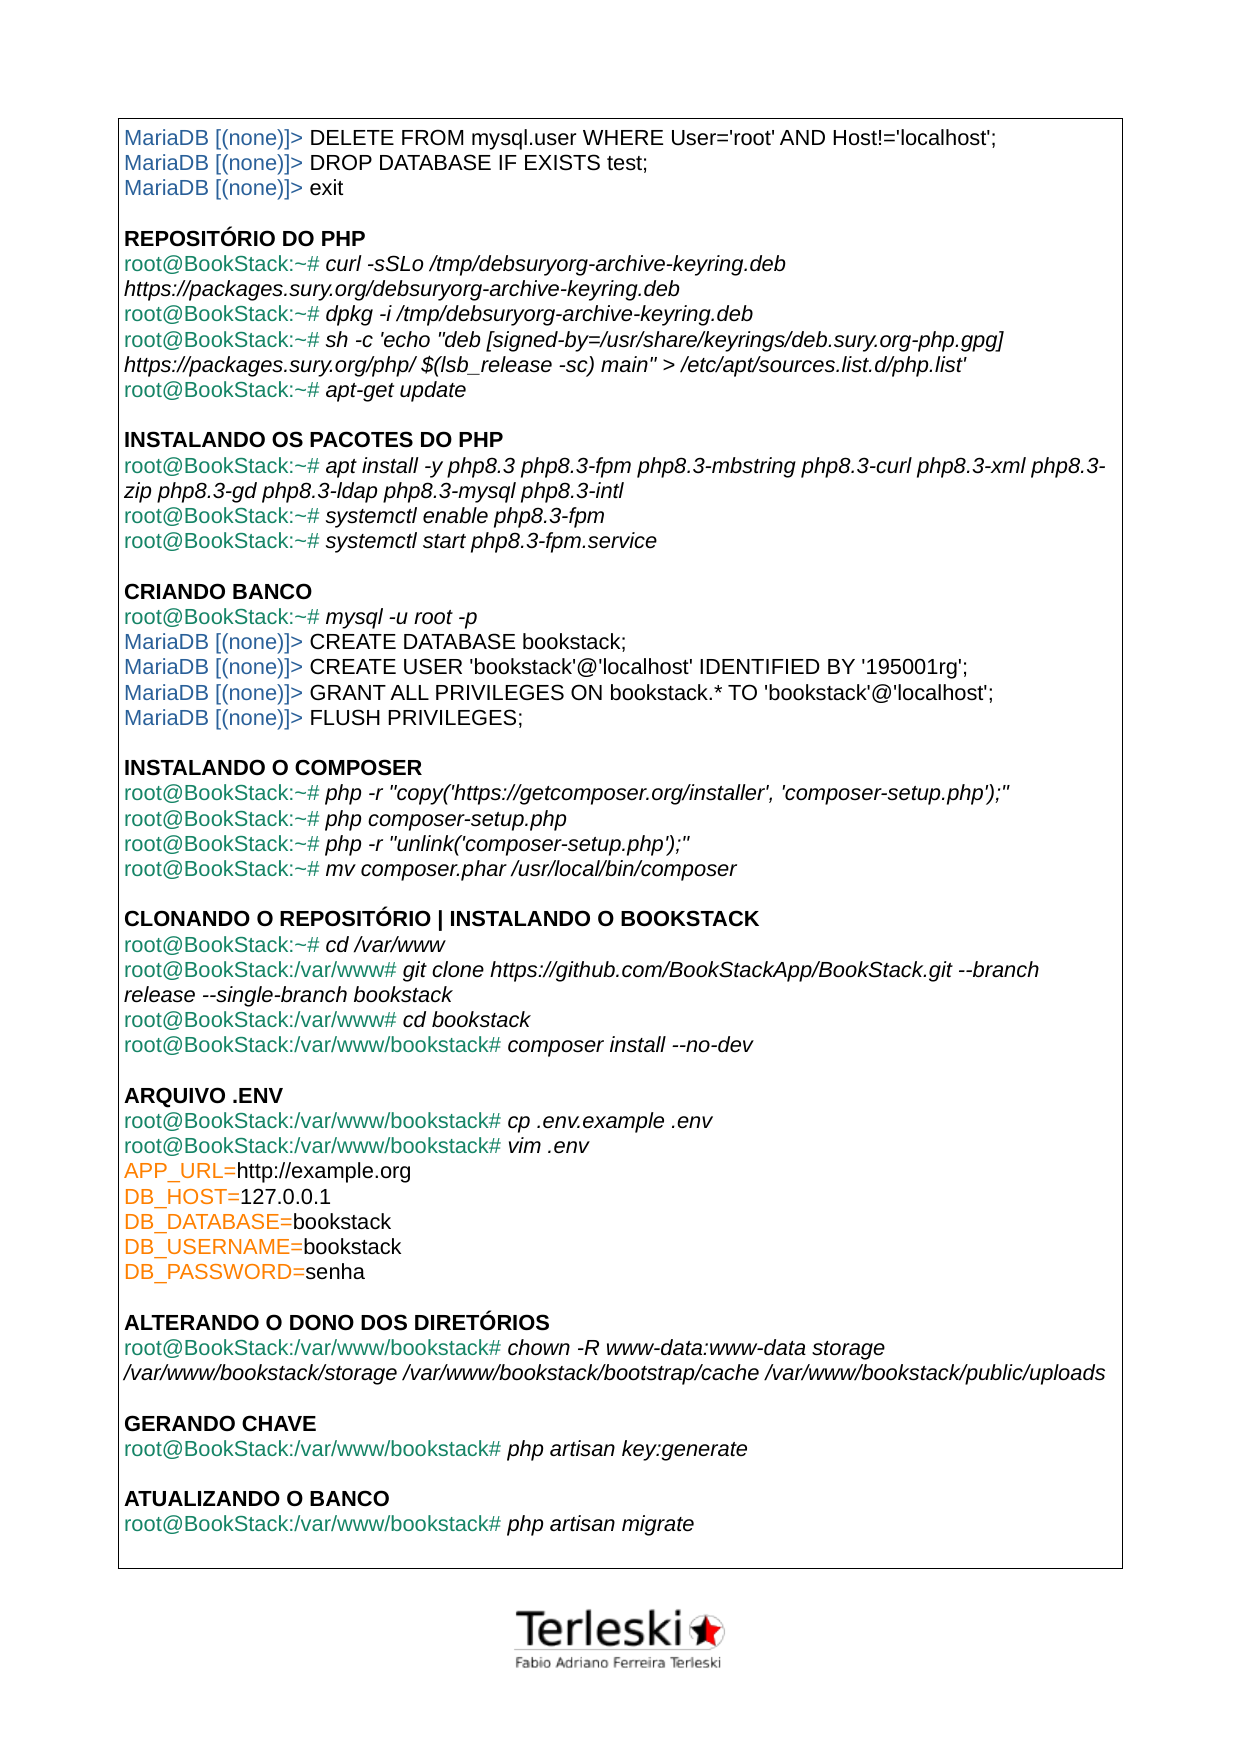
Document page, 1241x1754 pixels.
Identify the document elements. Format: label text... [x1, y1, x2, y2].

picture [513, 1607, 727, 1673]
table_header MariaDB [(none)]> DELETE FROM mysql.user WHERE User='root' AND Host!='localhost'; MariaDB [(none)]> DROP DATABASE IF EXISTS test; MariaDB [(none)]> exit REPOSITÓRIO DO PHP root@BookStack:~# curl -sSLo /tmp/debsuryorg-archive-keyring.deb https://packages.sury.org/debsuryorg-archive-keyring.deb root@BookStack:~# dpkg -i /tmp/debsuryorg-archive-keyring.deb root@BookStack:~# sh -c 'echo "deb [signed-by=/usr/share/keyrings/deb.sury.org-php.gpg] https://packages.sury.org/php/ $(lsb_release -sc) main" > /etc/apt/sources.list.d/php.list' root@BookStack:~# apt-get update INSTALANDO OS PACOTES DO PHP root@BookStack:~# apt install -y php8.3 php8.3-fpm php8.3-mbstring php8.3-curl php8.3-xml php8.3-zip php8.3-gd php8.3-ldap php8.3-mysql php8.3-intl root@BookStack:~# systemctl enable php8.3-fpm root@BookStack:~# systemctl start php8.3-fpm.service CRIANDO BANCO root@BookStack:~# mysql -u root -p MariaDB [(none)]> CREATE DATABASE bookstack; MariaDB [(none)]> CREATE USER 'bookstack'@'localhost' IDENTIFIED BY '195001rg'; MariaDB [(none)]> GRANT ALL PRIVILEGES ON bookstack.* TO 'bookstack'@'localhost'; MariaDB [(none)]> FLUSH PRIVILEGES; INSTALANDO O COMPOSER root@BookStack:~# php -r "copy('https://getcomposer.org/installer', 'composer-setup.php');" root@BookStack:~# php composer-setup.php root@BookStack:~# php -r "unlink('composer-setup.php');" root@BookStack:~# mv composer.phar /usr/local/bin/composer CLONANDO O REPOSITÓRIO | INSTALANDO O BOOKSTACK root@BookStack:~# cd /var/www root@BookStack:/var/www# git clone https://github.com/BookStackApp/BookStack.git --branch release --single-branch bookstack root@BookStack:/var/www# cd bookstack root@BookStack:/var/www/bookstack# composer install --no-dev ARQUIVO .ENV root@BookStack:/var/www/bookstack# cp .env.example .env root@BookStack:/var/www/bookstack# vim .env APP_URL=http://example.org DB_HOST=127.0.0.1 DB_DATABASE=bookstack DB_USERNAME=bookstack DB_PASSWORD=senha ALTERANDO O DONO DOS DIRETÓRIOS root@BookStack:/var/www/bookstack# chown -R www-data:www-data storage /var/www/bookstack/storage /var/www/bookstack/bootstrap/cache /var/www/bookstack/public/uploads GERANDO CHAVE root@BookStack:/var/www/bookstack# php artisan key:generate ATUALIZANDO O BANCO root@BookStack:/var/www/bookstack# php artisan migrate [119, 119, 1122, 1567]
